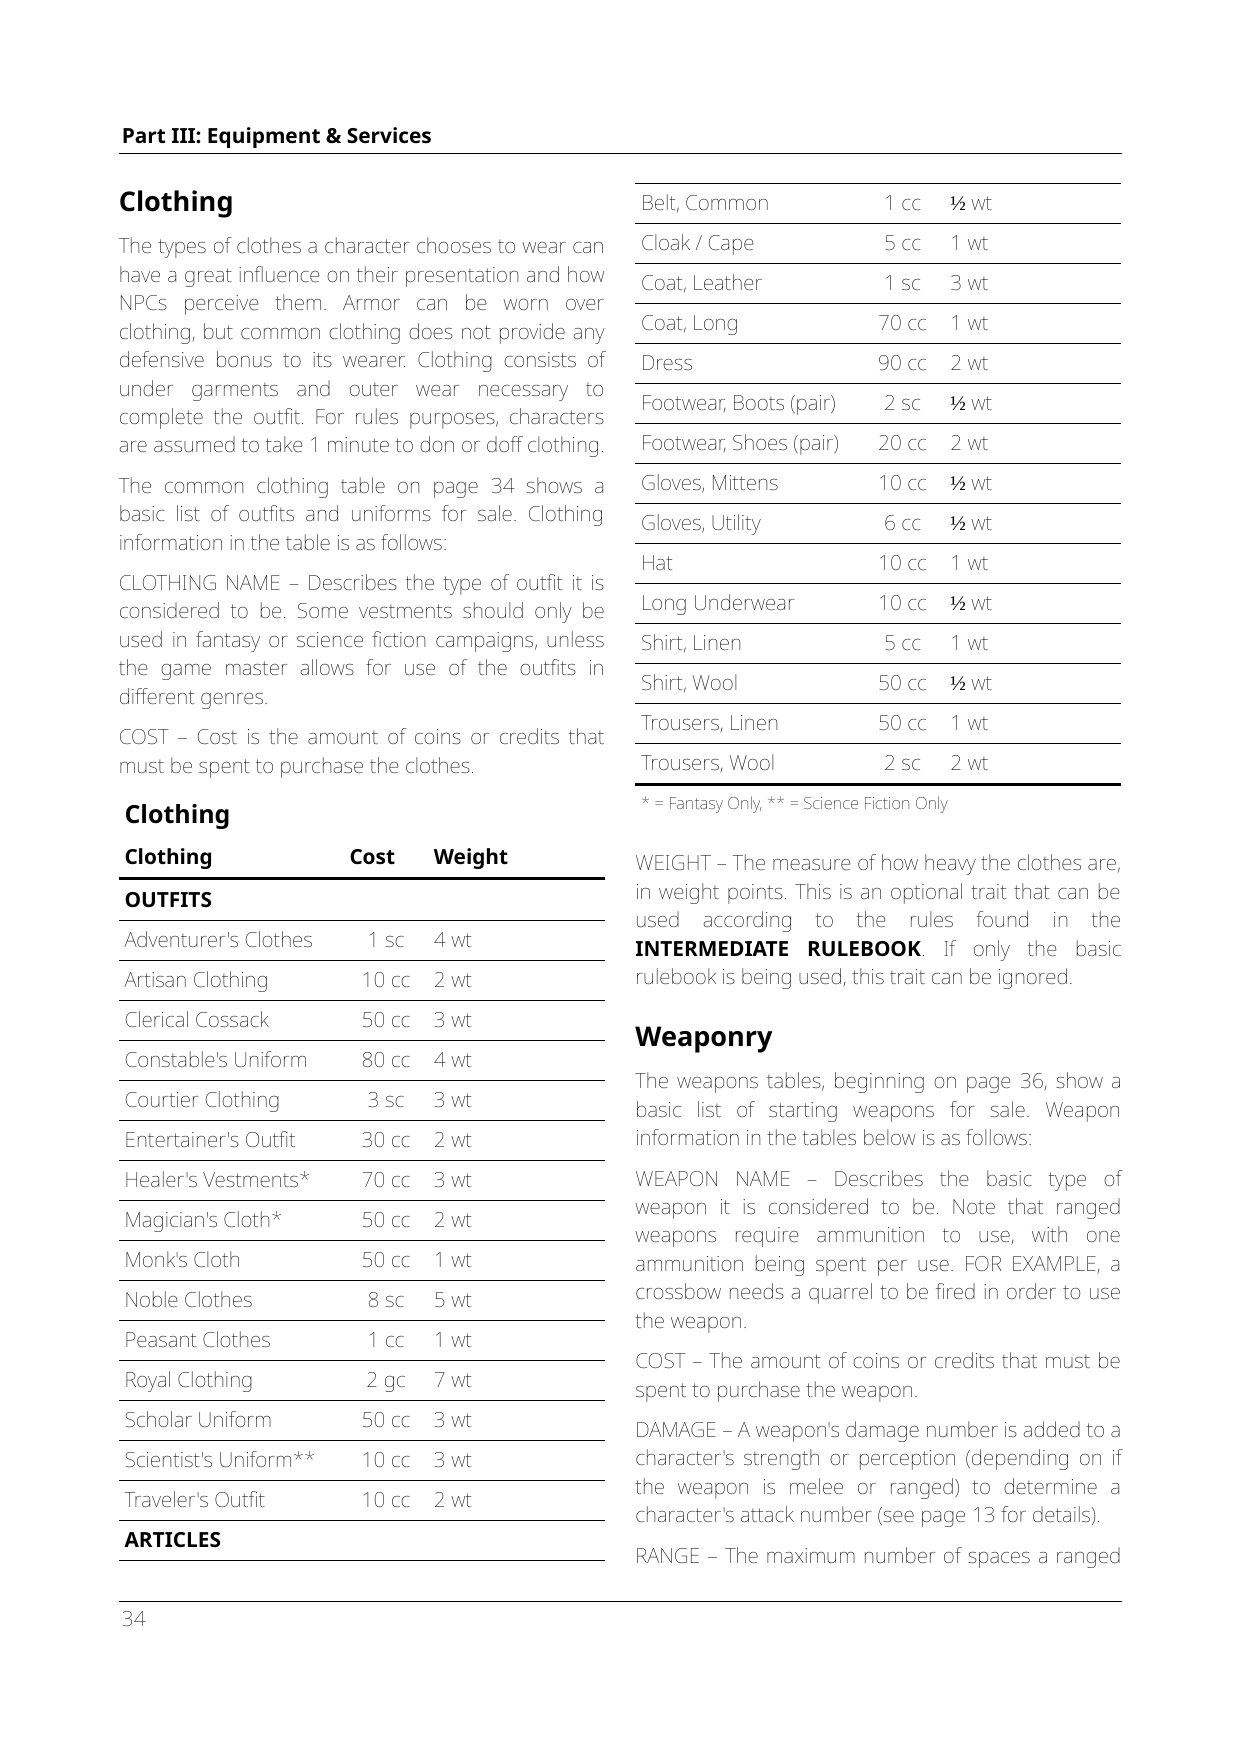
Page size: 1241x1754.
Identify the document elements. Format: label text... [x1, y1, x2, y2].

table_cell 3 wt [428, 1161, 604, 1200]
table_cell 1 wt [945, 624, 1121, 663]
table_cell 3 wt [428, 1001, 604, 1040]
table_cell 2 wt [945, 744, 1121, 783]
table_cell 1 wt [945, 224, 1121, 263]
table_header Clothing [119, 791, 604, 837]
table_cell * = Fantasy Only, ** = Science Fiction Only [635, 786, 1121, 820]
table_cell 50 cc [860, 704, 944, 743]
table_cell 90 cc [860, 344, 944, 383]
table_cell Healer's Vestments* [119, 1161, 343, 1200]
table_cell ½ wt [945, 584, 1121, 623]
table_cell 4 wt [428, 1041, 604, 1080]
table_cell 7 wt [428, 1361, 604, 1400]
table_cell 5 wt [428, 1281, 604, 1320]
table_cell 1 wt [945, 544, 1121, 583]
table_cell Royal Clothing [119, 1361, 343, 1400]
text RANGE – The maximum number of spaces a ranged [635, 1541, 1122, 1569]
table_cell 3 wt [945, 264, 1121, 303]
table_cell 2 wt [428, 1121, 604, 1160]
table_cell 5 cc [860, 624, 944, 663]
table_cell 50 cc [860, 664, 944, 703]
table_cell 20 cc [860, 424, 944, 463]
table_cell Clothing [119, 837, 343, 877]
table_cell Hat [635, 544, 860, 583]
text The weapons tables, beginning on page 25, show a basic list of starting weapons for sale. Weapon information in the tables below is as follows: [635, 1066, 1122, 1152]
text COST – Cost is the amount of coins or credits that must be spent to purchase the clothes. [118, 722, 605, 779]
table_cell 5 cc [860, 224, 944, 263]
table_cell Weight [428, 837, 604, 877]
table_cell Adventurer's Clothes [119, 921, 343, 960]
table_cell 10 cc [344, 1441, 428, 1480]
table_cell Footwear, Boots (pair) [635, 384, 860, 423]
table_cell 50 cc [344, 1401, 428, 1440]
table_cell 1 wt [945, 704, 1121, 743]
table_cell Constable's Uniform [119, 1041, 343, 1080]
text WEAPON NAME – Describes the basic type of weapon it is considered to be. Note that ranged weapons require ammunition to use, with one ammunition being spent per use. FOR EXAMPLE, a crossbow needs a quarrel to be fired in order to use the weapon. [635, 1164, 1122, 1334]
table_cell 50 cc [344, 1201, 428, 1240]
table_cell 1 cc [344, 1321, 428, 1360]
text Clothing [118, 183, 605, 219]
table_cell 2 wt [428, 1201, 604, 1240]
table_cell 6 cc [860, 504, 944, 543]
table_cell 2 sc [860, 384, 944, 423]
table_cell 10 cc [860, 584, 944, 623]
table_cell Shirt, Linen [635, 624, 860, 663]
table_cell 1 sc [344, 921, 428, 960]
table_cell 1 wt [945, 304, 1121, 343]
table_cell 2 wt [428, 1481, 604, 1520]
table_cell 10 cc [344, 1481, 428, 1520]
table_cell 1 cc [860, 184, 944, 223]
table_cell Long Underwear [635, 584, 860, 623]
table_cell Coat, Long [635, 304, 860, 343]
text DAMAGE – A weapon's damage number is added to a character's strength or perception (depending on if the weapon is melee or ranged) to determine a character's attack number (see page 10 for details). [635, 1415, 1122, 1529]
table_cell ½ wt [945, 664, 1121, 703]
table_cell Dress [635, 344, 860, 383]
table_cell ½ wt [945, 184, 1121, 223]
table_cell Magician's Cloth* [119, 1201, 343, 1240]
table_cell Courtier Clothing [119, 1081, 343, 1120]
table_cell 50 cc [344, 1241, 428, 1280]
table_cell 8 sc [344, 1281, 428, 1320]
table_cell Monk's Cloth [119, 1241, 343, 1280]
table_cell Cost [344, 837, 428, 877]
table_cell Belt, Common [635, 184, 860, 223]
table_cell 10 cc [860, 464, 944, 503]
text The common clothing table on page 24 shows a basic list of outfits and uniforms for sale. Clothing information in the table is as follows: [118, 471, 605, 556]
table_cell 3 wt [428, 1441, 604, 1480]
text CLOTHING NAME – Describes the type of outfit it is considered to be. Some vestments should only be used in fantasy or science fiction campaigns, unless the game master allows for use of the outfits in different genres. [118, 568, 605, 710]
table_cell ½ wt [945, 464, 1121, 503]
table_cell Footwear, Shoes (pair) [635, 424, 860, 463]
table_cell Entertainer's Outfit [119, 1121, 343, 1160]
table_cell 3 sc [344, 1081, 428, 1120]
table_cell 1 wt [428, 1321, 604, 1360]
table_cell Cloak / Cape [635, 224, 860, 263]
text Weaponry [635, 1017, 1122, 1054]
table_cell 3 wt [428, 1081, 604, 1120]
table_cell 80 cc [344, 1041, 428, 1080]
table_cell OUTFITS [119, 880, 604, 920]
table_cell Artisan Clothing [119, 961, 343, 1000]
table_cell 70 cc [860, 304, 944, 343]
table_cell 10 cc [344, 961, 428, 1000]
text COST – The amount of coins or credits that must be spent to purchase the weapon. [635, 1346, 1122, 1403]
table_cell Noble Clothes [119, 1281, 343, 1320]
table_cell 2 wt [945, 344, 1121, 383]
table_cell 30 cc [344, 1121, 428, 1160]
table_cell 4 wt [428, 921, 604, 960]
table_cell Peasant Clothes [119, 1321, 343, 1360]
table_cell 10 cc [860, 544, 944, 583]
table_cell 70 cc [344, 1161, 428, 1200]
table_cell Shirt, Wool [635, 664, 860, 703]
text The types of clothes a character chooses to wear can have a great influence on their presentation and how NPCs perceive them. Armor can be worn over clothing, but common clothing does not provide any defensive bonus to its wearer. Clothing consists of under garments and outer wear necessary to complete the outfit. For rules purposes, characters are assumed to take 1 minute to don or doff clothing. [118, 231, 605, 459]
table_cell Gloves, Utility [635, 504, 860, 543]
table_cell 2 sc [860, 744, 944, 783]
text WEIGHT – The measure of how heavy the clothes are, in weight points. This is an optional trait that can be used according to the rules found in the INTERMEDIATE RULEBOOK. If only the basic rulebook is being used, this trait can be ignored. [635, 848, 1122, 991]
table_cell 3 wt [428, 1401, 604, 1440]
table_cell ½ wt [945, 504, 1121, 543]
table_cell 1 wt [428, 1241, 604, 1280]
table_cell ½ wt [945, 384, 1121, 423]
table_cell ARTICLES [119, 1521, 604, 1560]
table_cell Traveler's Outfit [119, 1481, 343, 1520]
table_cell 2 wt [945, 424, 1121, 463]
table_cell Scholar Uniform [119, 1401, 343, 1440]
table_cell Trousers, Wool [635, 744, 860, 783]
table_cell Gloves, Mittens [635, 464, 860, 503]
table_cell 2 wt [428, 961, 604, 1000]
table_cell 1 sc [860, 264, 944, 303]
table_cell 50 cc [344, 1001, 428, 1040]
table_cell Scientist's Uniform** [119, 1441, 343, 1480]
table_cell Clerical Cossack [119, 1001, 343, 1040]
table_cell Trousers, Linen [635, 704, 860, 743]
table_cell 2 gc [344, 1361, 428, 1400]
table_cell Coat, Leather [635, 264, 860, 303]
